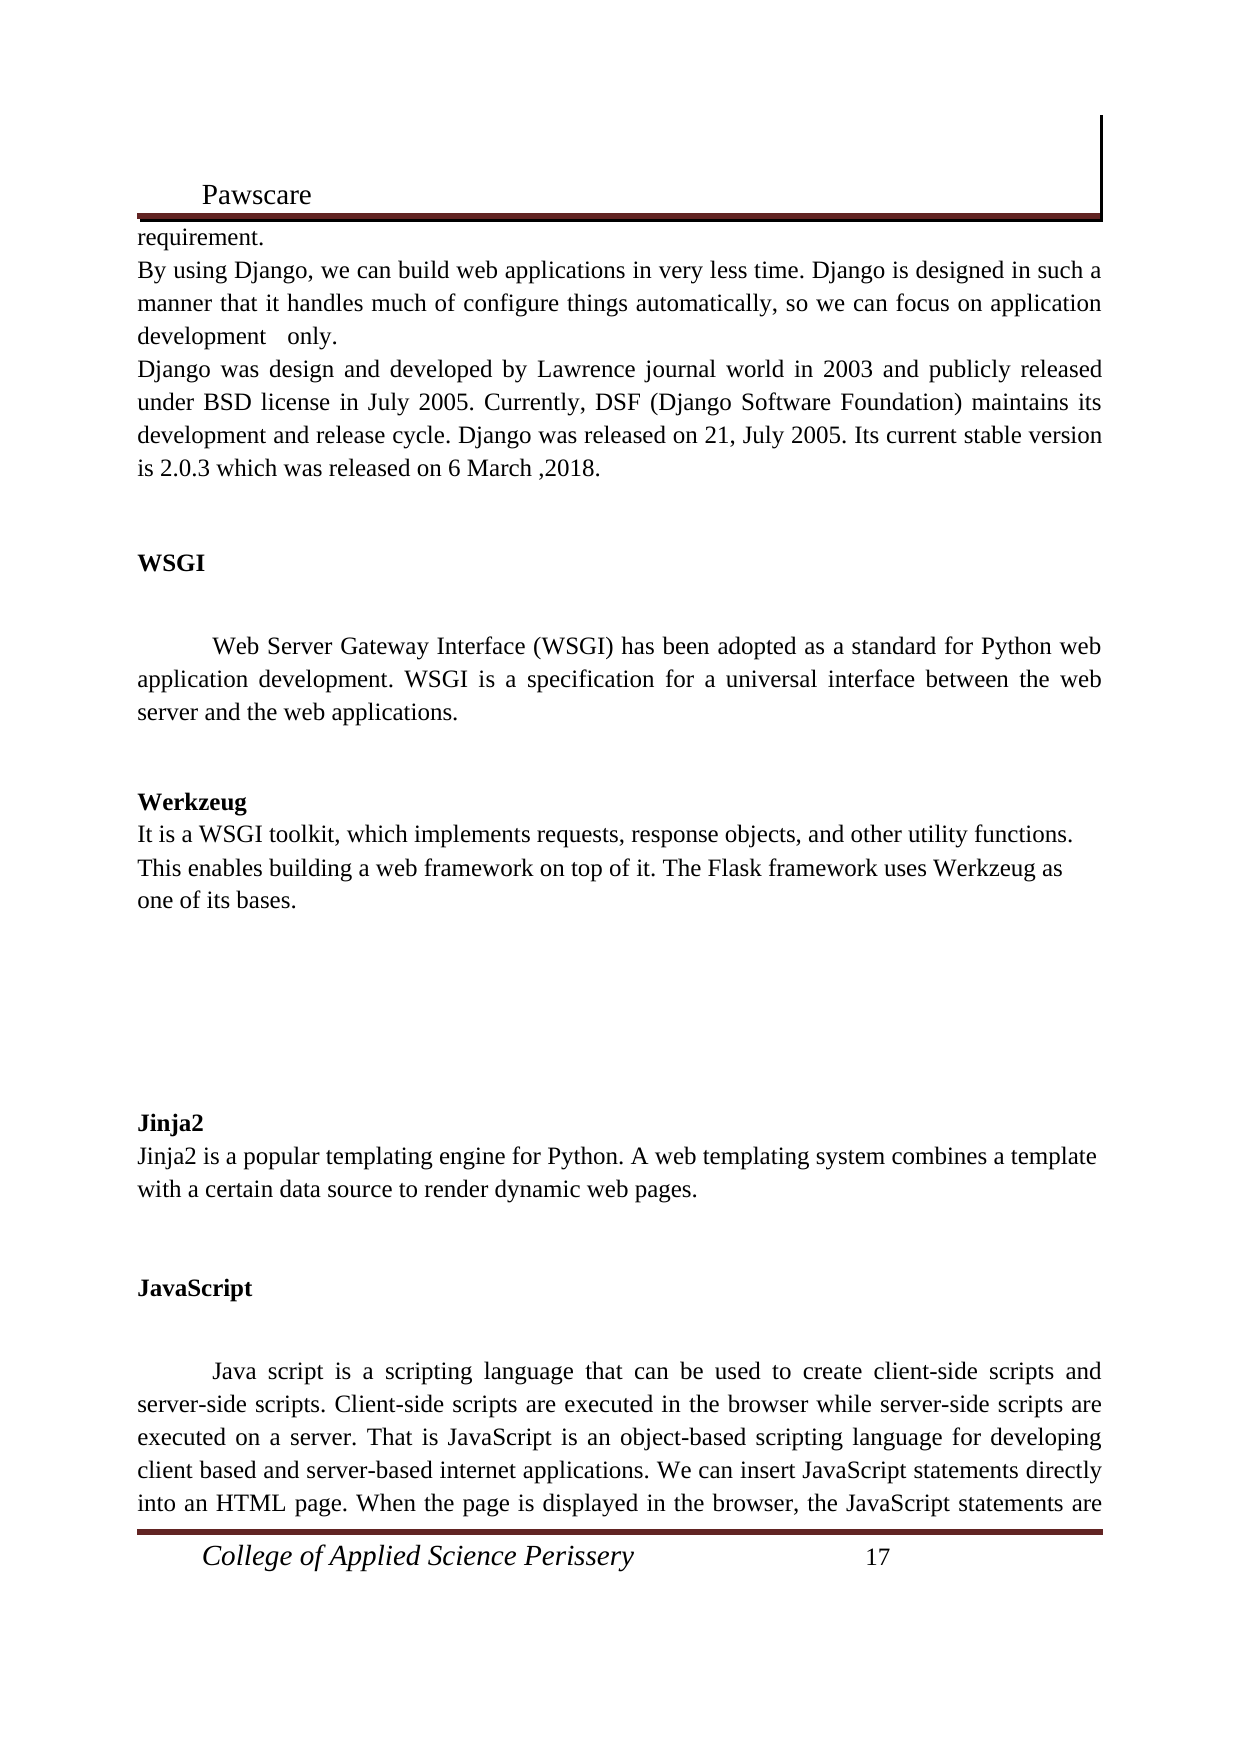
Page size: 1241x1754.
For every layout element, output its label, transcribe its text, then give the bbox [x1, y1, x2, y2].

text WSGI [137, 548, 1103, 577]
text Werkzeug It is a WSGI toolkit, which implements requests, response objects, and other utility functions. This enables building a web framework on top of it. The Flask framework uses Werkzeug as one of its bases. [137, 787, 1103, 987]
text JavaScript [137, 1273, 1103, 1302]
text Java script is a scripting language that can be used to create client-side scripts and server-side scripts. Client-side scripts are executed in the browser while server-side scripts are executed on a server. That is JavaScript is an object-based scripting language for developing client based and server-based internet applications. We can insert JavaScript statements directly into an HTML page. When the page is displayed in the browser, the JavaScript statements are [137, 1323, 1103, 1517]
text requirement. By using Django, we can build web applications in very less time. Django is designed in such a manner that it handles much of configure things automatically, so we can focus on application development only. Django was design and developed by Lawrence journal world in 2003 and publicly released under BSD license in July 2005. Currently, DSF (Django Software Foundation) maintains its development and release cycle. Django was released on 21, July 2005. Its current stable version is 2.0.3 which was released on 6 March ,2018. [137, 222, 1103, 482]
text Jinja2 Jinja2 is a popular templating engine for Python. A web templating system combines a template with a certain data source to render dynamic web pages. [137, 1108, 1103, 1202]
text Web Server Gateway Interface (WSGI) has been adopted as a standard for Python web application development. WSGI is a specification for a universal interface between the web server and the web applications. [137, 598, 1103, 765]
